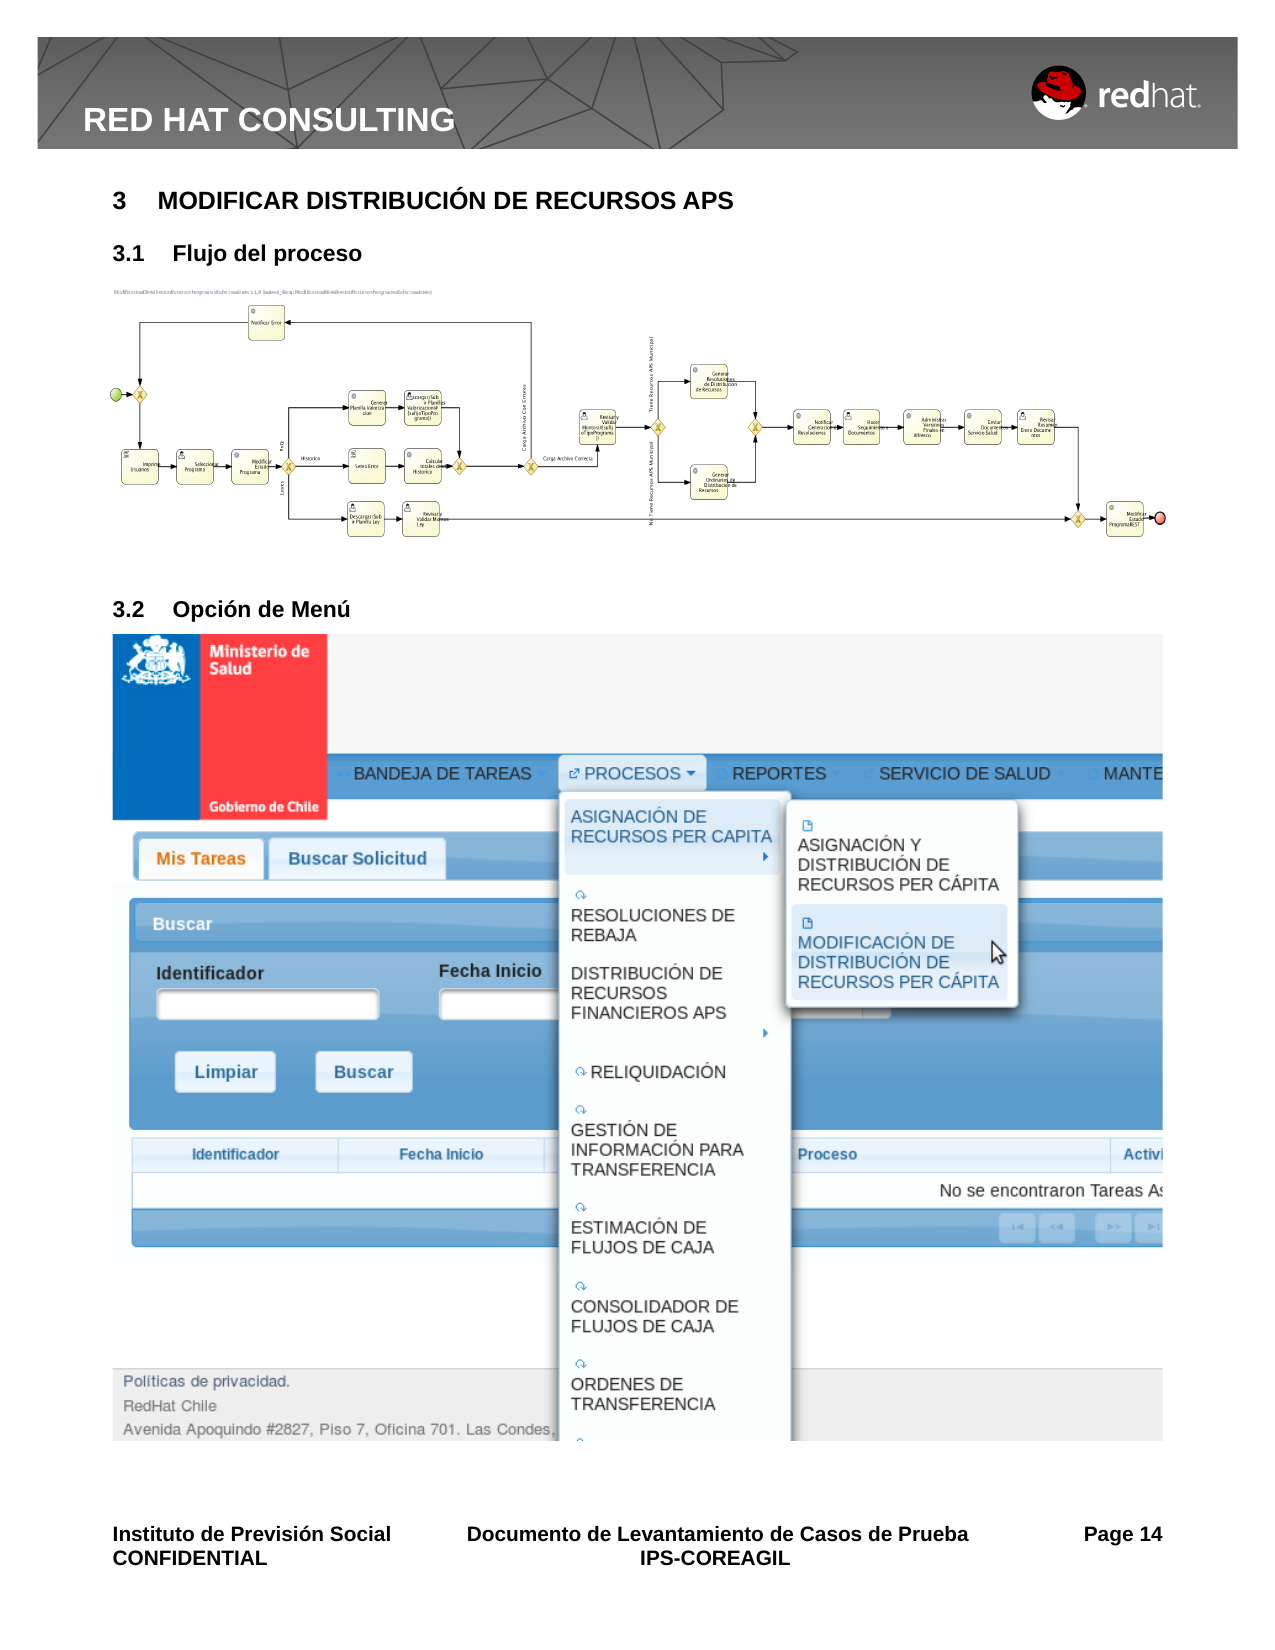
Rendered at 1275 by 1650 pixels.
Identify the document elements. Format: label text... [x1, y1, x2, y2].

picture [37, 37, 1238, 149]
picture [101, 278, 1174, 547]
subtitle Opción de Menú [112, 596, 1162, 622]
picture [112, 634, 1163, 1441]
subtitle modificar Distribución de Recursos APS [112, 186, 1162, 215]
subtitle Flujo del proceso [112, 240, 1162, 266]
